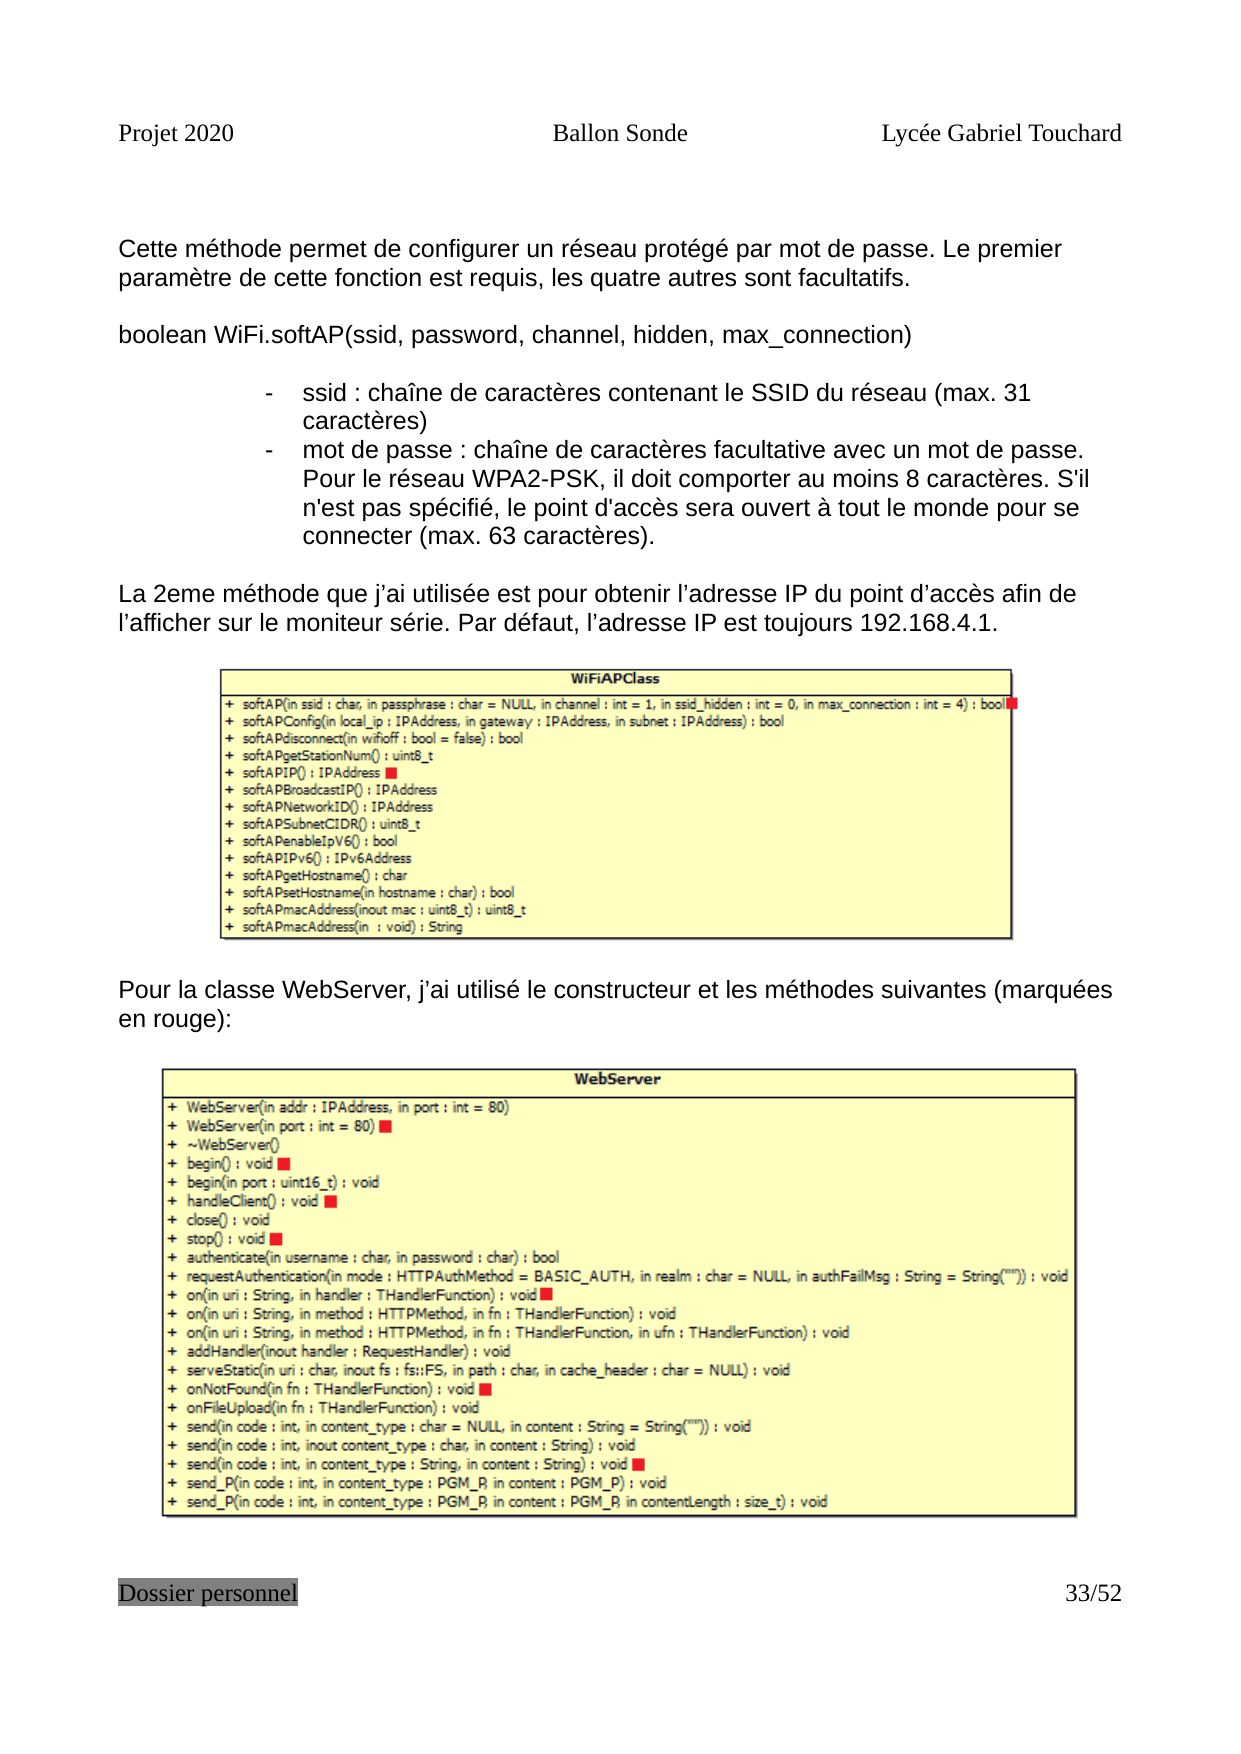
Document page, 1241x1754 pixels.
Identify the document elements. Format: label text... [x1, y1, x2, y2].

list mot de passe : chaîne de caractères facultative avec un mot de passe. Pour le réseau WPA2-PSK, il doit comporter au moins 8 caractères. S'il n'est pas spécifié, le point d'accès sera ouvert à tout le monde pour se connecter (max. 63 caractères). [265, 435, 1122, 550]
text boolean WiFi.softAP(ssid, password, channel, hidden, max_connection) [118, 320, 1122, 349]
text La 2eme méthode que j’ai utilisée est pour obtenir l’adresse IP du point d’accès afin de l’afficher sur le moniteur série. Par défaut, l’adresse IP est toujours 192.168.4.1. [118, 579, 1122, 636]
picture [156, 1061, 1084, 1526]
picture [217, 665, 1022, 946]
list ssid : chaîne de caractères contenant le SSID du réseau (max. 31 caractères) [265, 378, 1122, 435]
text Pour la classe WebServer, j’ai utilisé le constructeur et les méthodes suivantes (marquées en rouge): [118, 975, 1122, 1033]
text Cette méthode permet de configurer un réseau protégé par mot de passe. Le premier paramètre de cette fonction est requis, les quatre autres sont facultatifs. [118, 234, 1122, 291]
